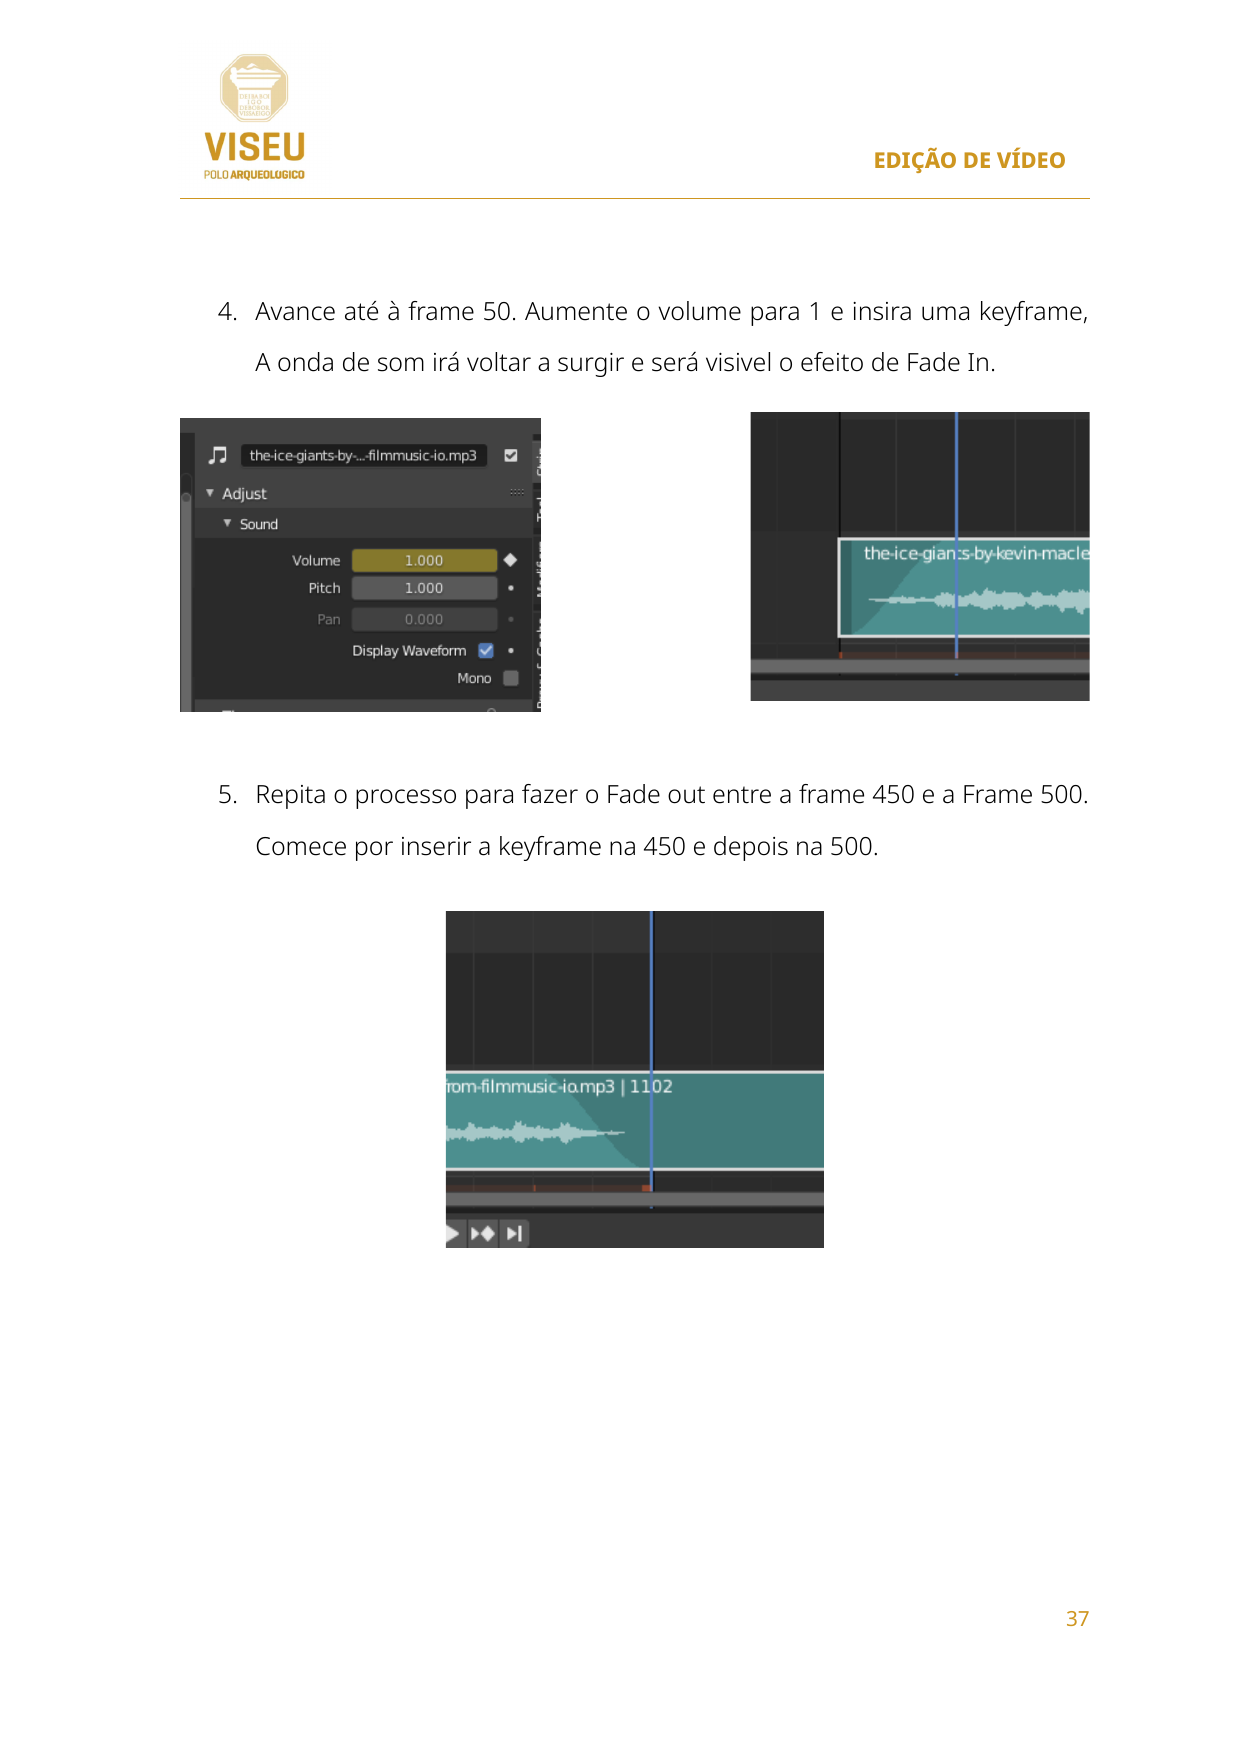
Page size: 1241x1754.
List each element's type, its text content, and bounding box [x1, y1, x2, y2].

list Repita o processo para fazer o Fade out entre a frame 450 e a Frame 500. Comece por inserir a keyframe na 450 e depois na 500. [218, 777, 1090, 862]
picture [445, 911, 824, 1248]
picture [180, 418, 541, 712]
list Avance até à frame 50. Aumente o volume para 1 e insira uma keyframe, A onda de som irá voltar a surgir e será visivel o efeito de Fade In. [218, 294, 1090, 379]
picture [750, 412, 1090, 701]
